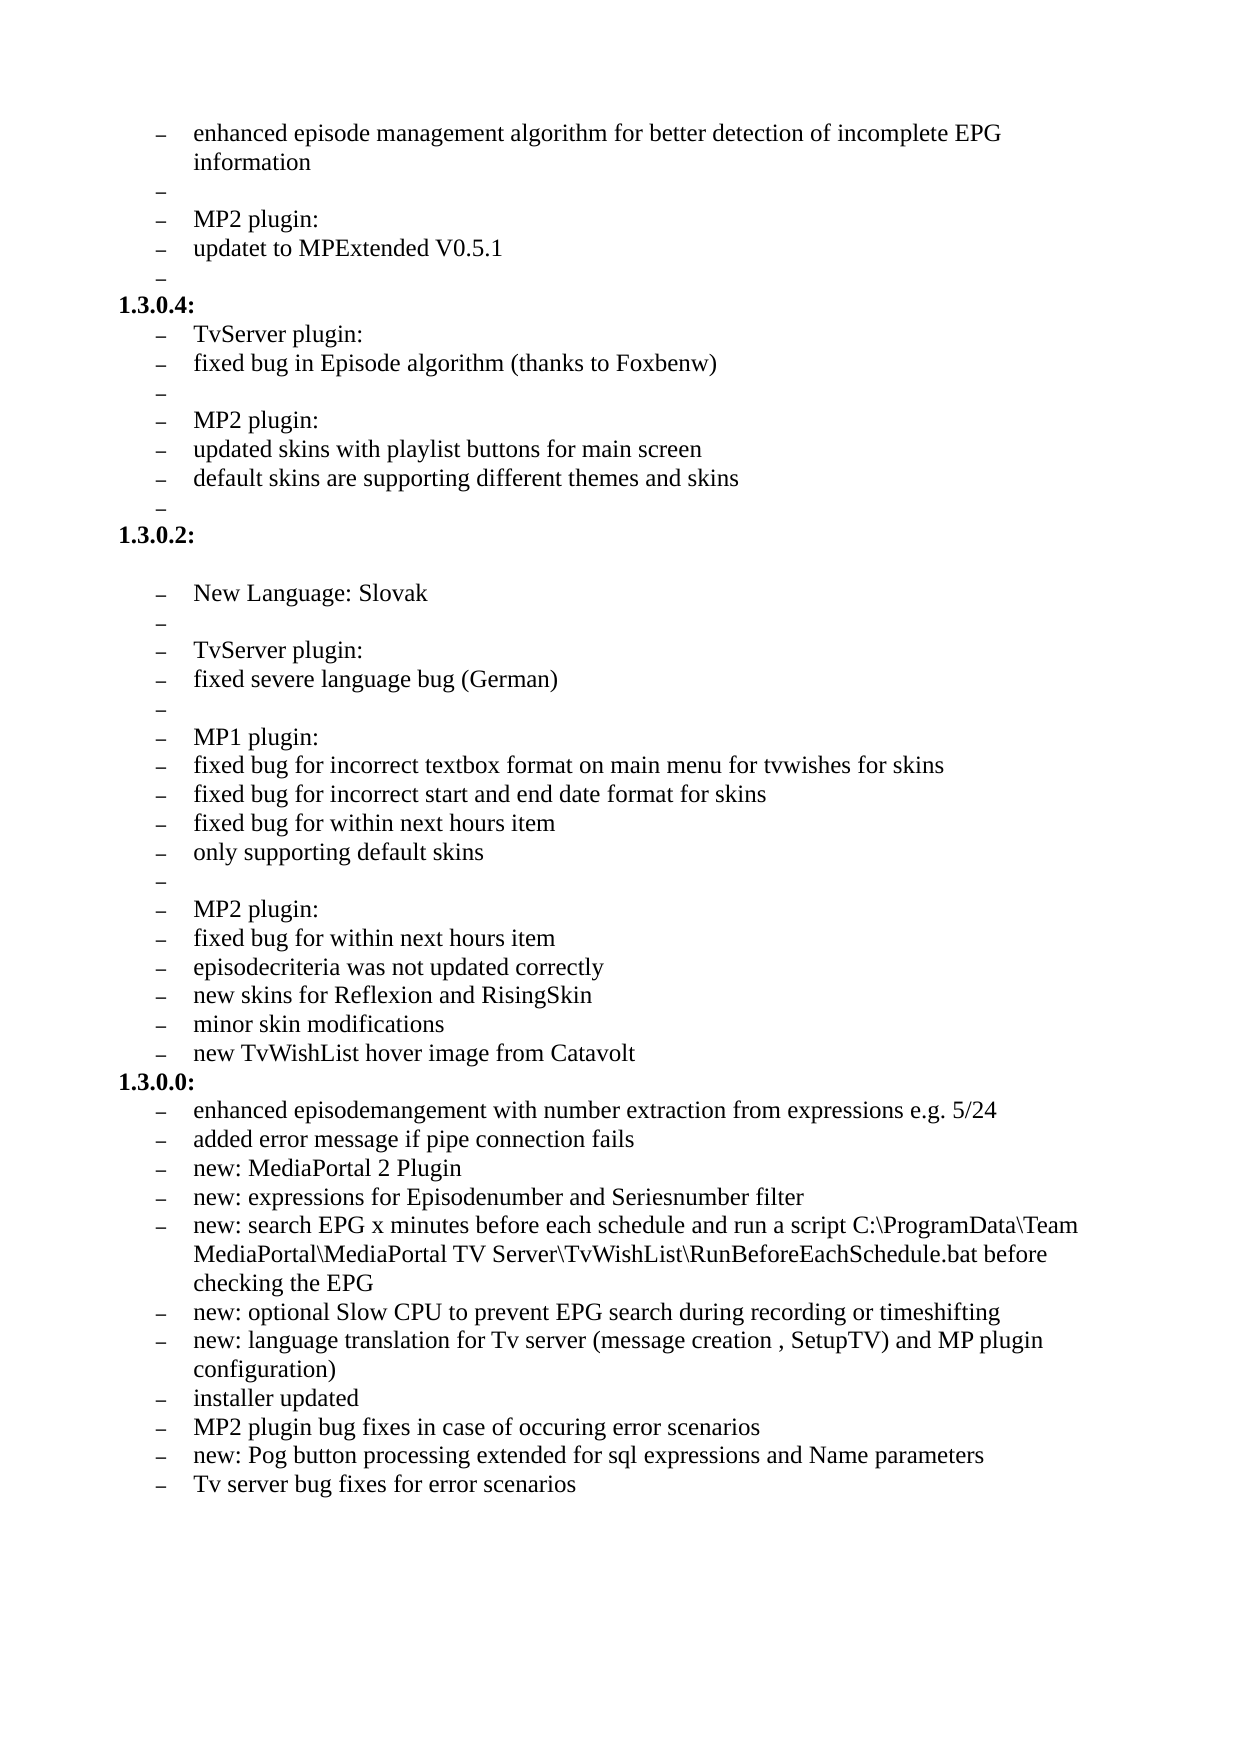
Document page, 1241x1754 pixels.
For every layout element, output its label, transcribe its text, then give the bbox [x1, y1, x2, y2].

list installer updated [156, 1383, 1122, 1412]
text 1.3.0.4: [118, 291, 1122, 319]
text 1.3.0.2: [118, 521, 1122, 549]
list MP2 plugin: [156, 406, 1122, 434]
list new skins for Reflexion and RisingSkin [156, 981, 1122, 1009]
list new: MediaPortal 2 Plugin [156, 1153, 1122, 1182]
list enhanced episodemangement with number extraction from expressions e.g. 5/24 [156, 1096, 1122, 1124]
list updated skins with playlist buttons for main screen [156, 434, 1122, 463]
list New Language: Slovak [156, 578, 1122, 607]
list new: Pog button processing extended for sql expressions and Name parameters [156, 1441, 1122, 1469]
list TvServer plugin: [156, 636, 1122, 664]
list new: optional Slow CPU to prevent EPG search during recording or timeshifting [156, 1297, 1122, 1326]
list MP1 plugin: [156, 722, 1122, 751]
list fixed bug in Episode algorithm (thanks to Foxbenw) [156, 348, 1122, 377]
list new: language translation for Tv server (message creation , SetupTV) and MP plugin configuration) [156, 1326, 1122, 1383]
list TvServer plugin: [156, 319, 1122, 348]
list updatet to MPExtended V0.5.1 [156, 233, 1122, 262]
list added error message if pipe connection fails [156, 1124, 1122, 1153]
list enhanced episode management algorithm for better detection of incomplete EPG information [156, 118, 1122, 176]
list fixed bug for incorrect start and end date format for skins [156, 779, 1122, 808]
list default skins are supporting different themes and skins [156, 463, 1122, 492]
list episodecriteria was not updated correctly [156, 952, 1122, 981]
text 1.3.0.0: [118, 1067, 1122, 1096]
list new TvWishList hover image from Catavolt [156, 1038, 1122, 1067]
list only supporting default skins [156, 837, 1122, 866]
list MP2 plugin bug fixes in case of occuring error scenarios [156, 1412, 1122, 1441]
list Tv server bug fixes for error scenarios [156, 1469, 1122, 1498]
list fixed bug for within next hours item [156, 808, 1122, 837]
list MP2 plugin: [156, 894, 1122, 923]
list minor skin modifications [156, 1009, 1122, 1038]
list fixed severe language bug (German) [156, 664, 1122, 693]
list new: expressions for Episodenumber and Seriesnumber filter [156, 1182, 1122, 1211]
list fixed bug for within next hours item [156, 923, 1122, 952]
list MP2 plugin: [156, 204, 1122, 233]
list new: search EPG x minutes before each schedule and run a script C:\ProgramData\Team MediaPortal\MediaPortal TV Server\TvWishList\RunBeforeEachSchedule.bat before checking the EPG [156, 1211, 1122, 1297]
list fixed bug for incorrect textbox format on main menu for tvwishes for skins [156, 751, 1122, 779]
